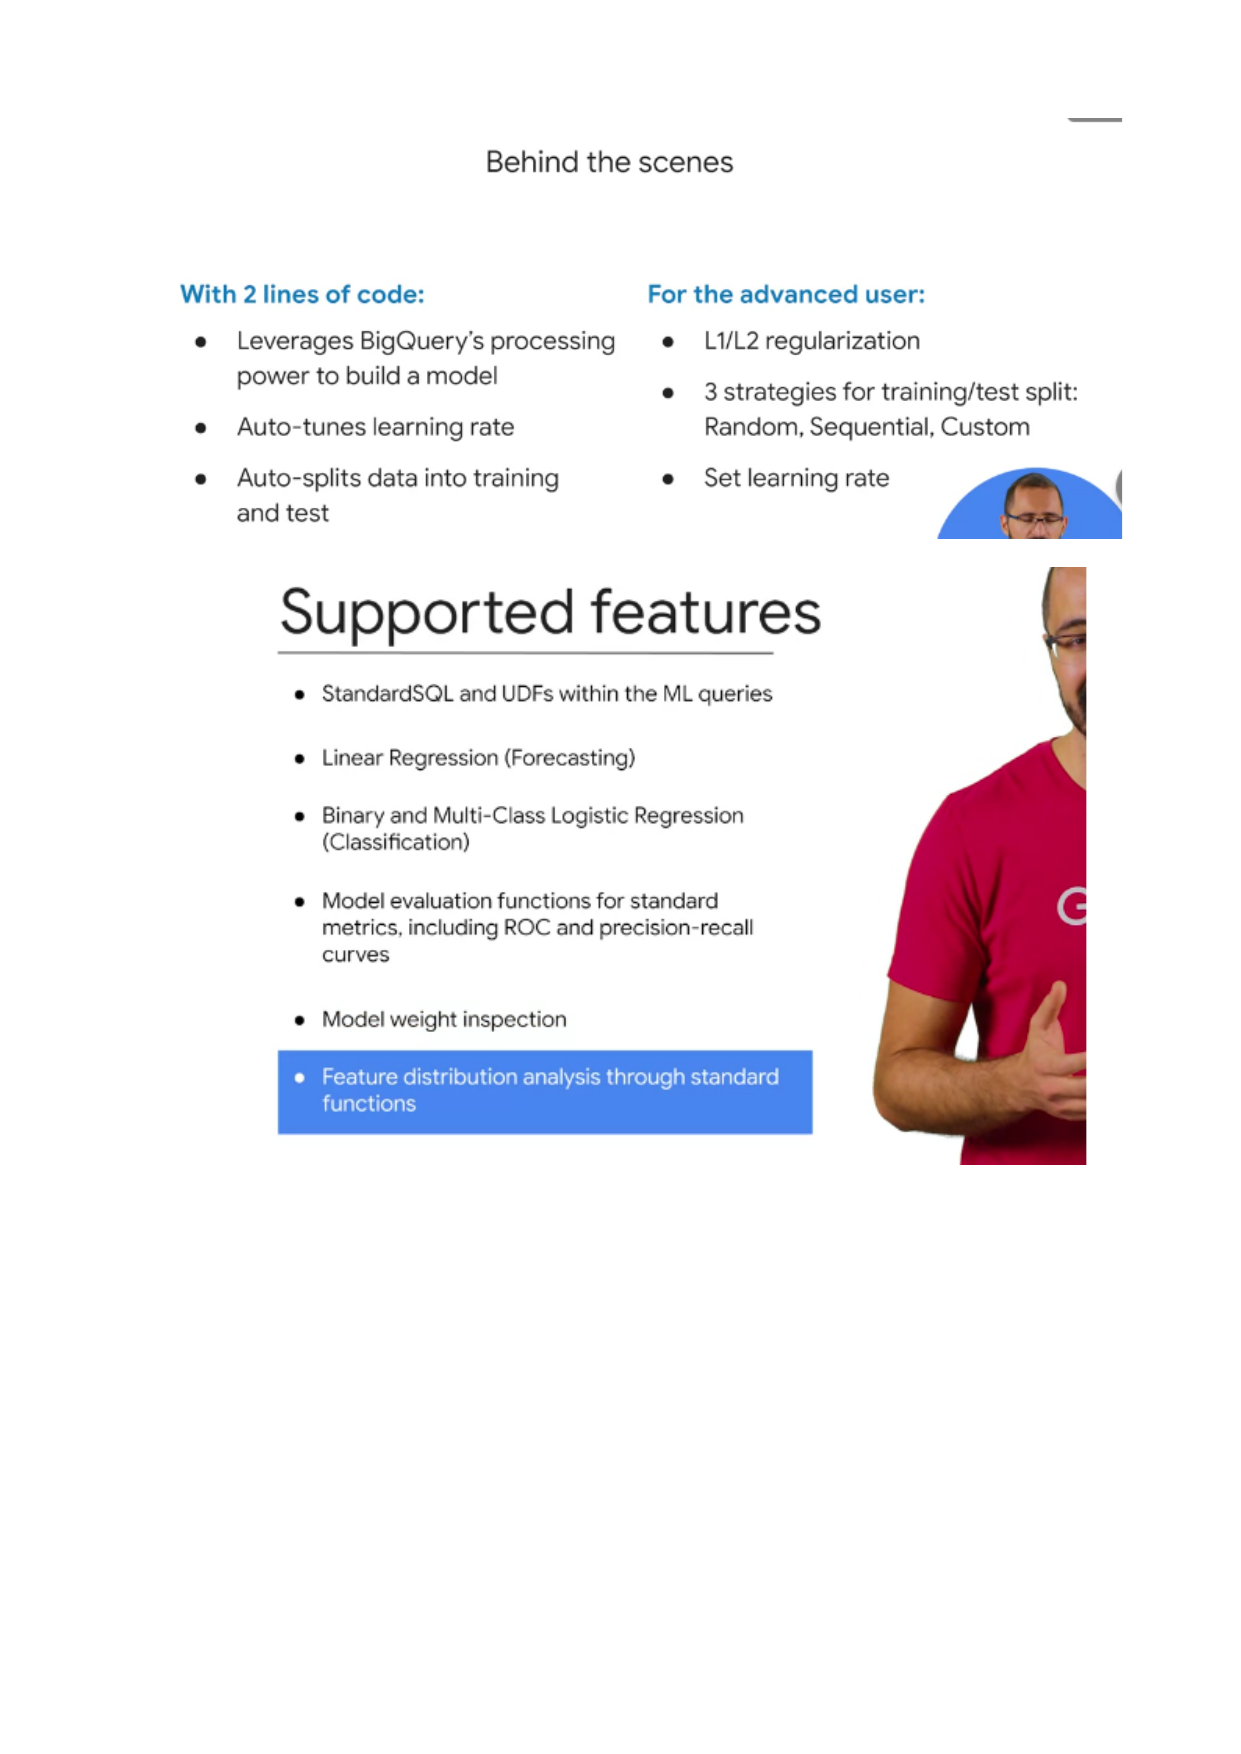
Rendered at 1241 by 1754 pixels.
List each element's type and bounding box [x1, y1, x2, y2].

picture [118, 118, 1123, 539]
picture [153, 567, 1087, 1165]
